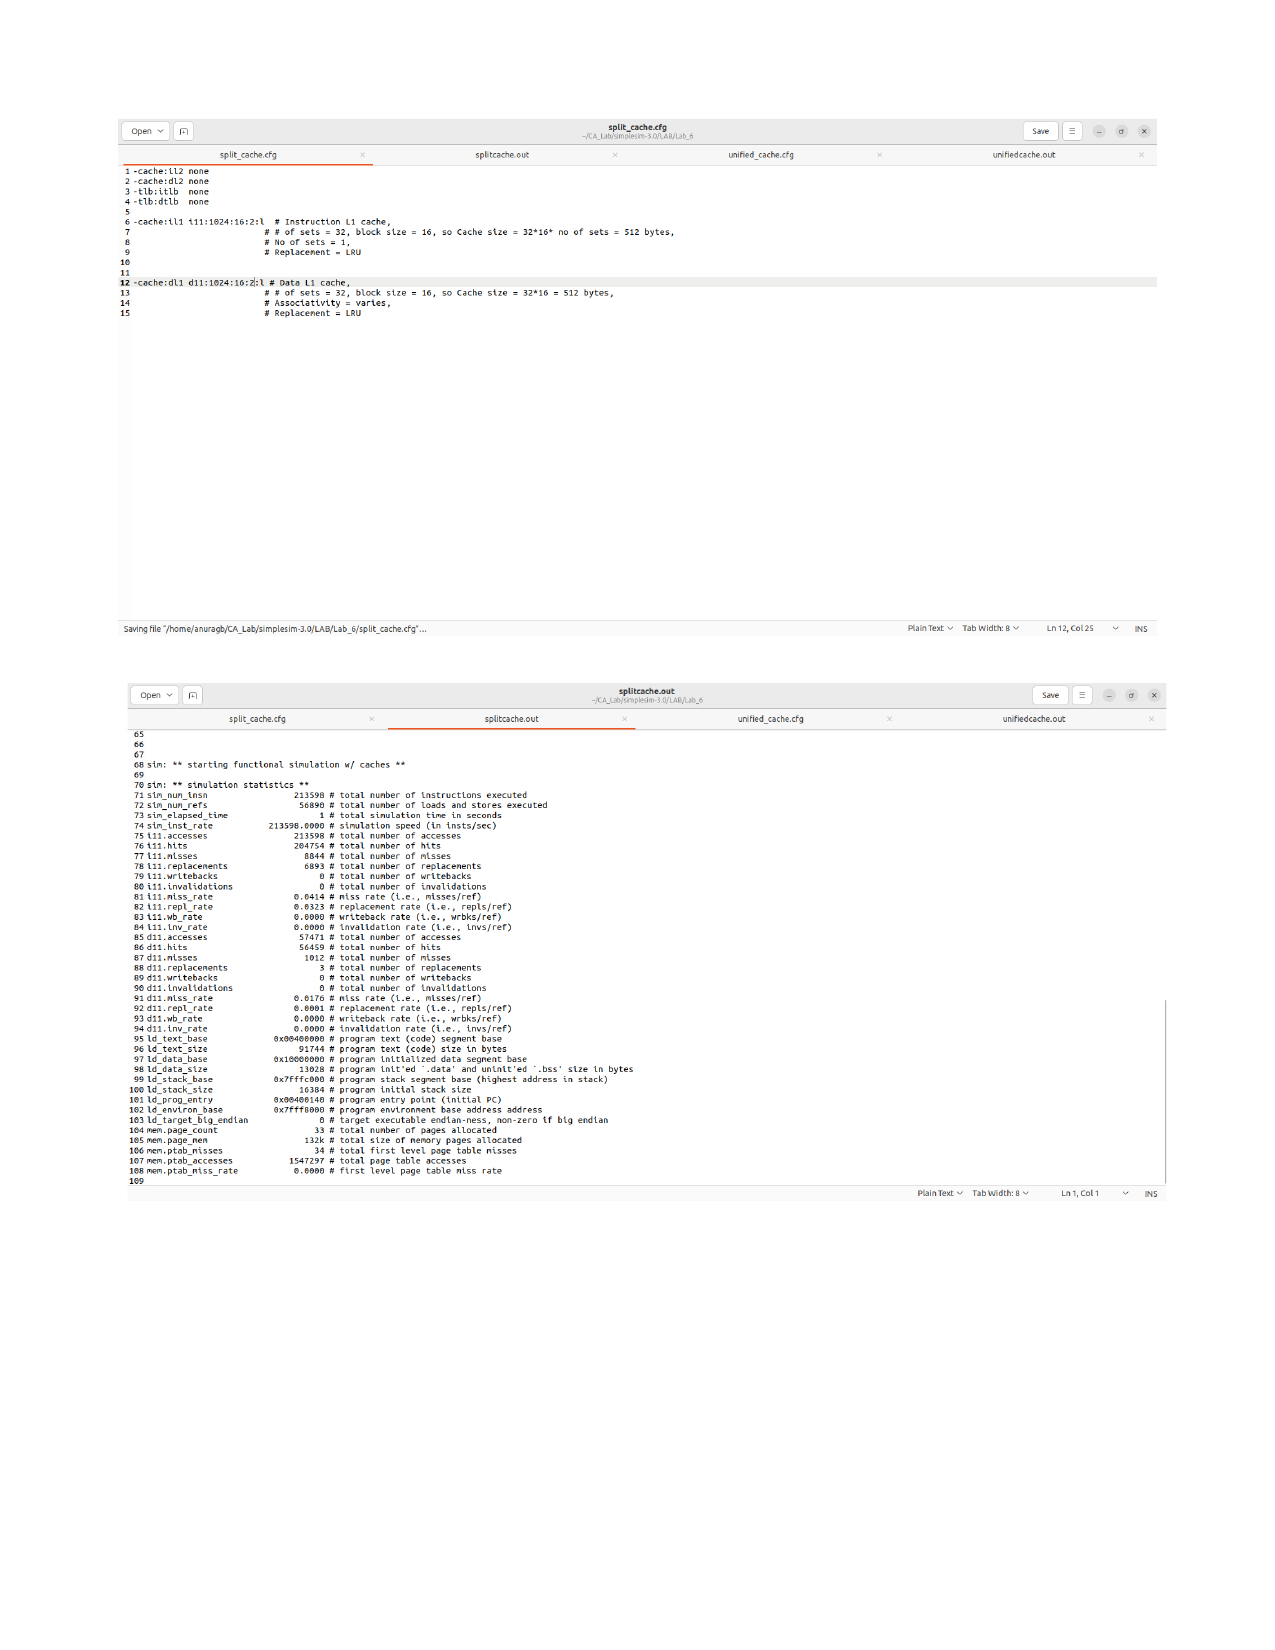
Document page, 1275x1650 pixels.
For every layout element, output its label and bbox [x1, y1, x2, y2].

picture [118, 118, 1157, 636]
picture [127, 683, 1167, 1201]
